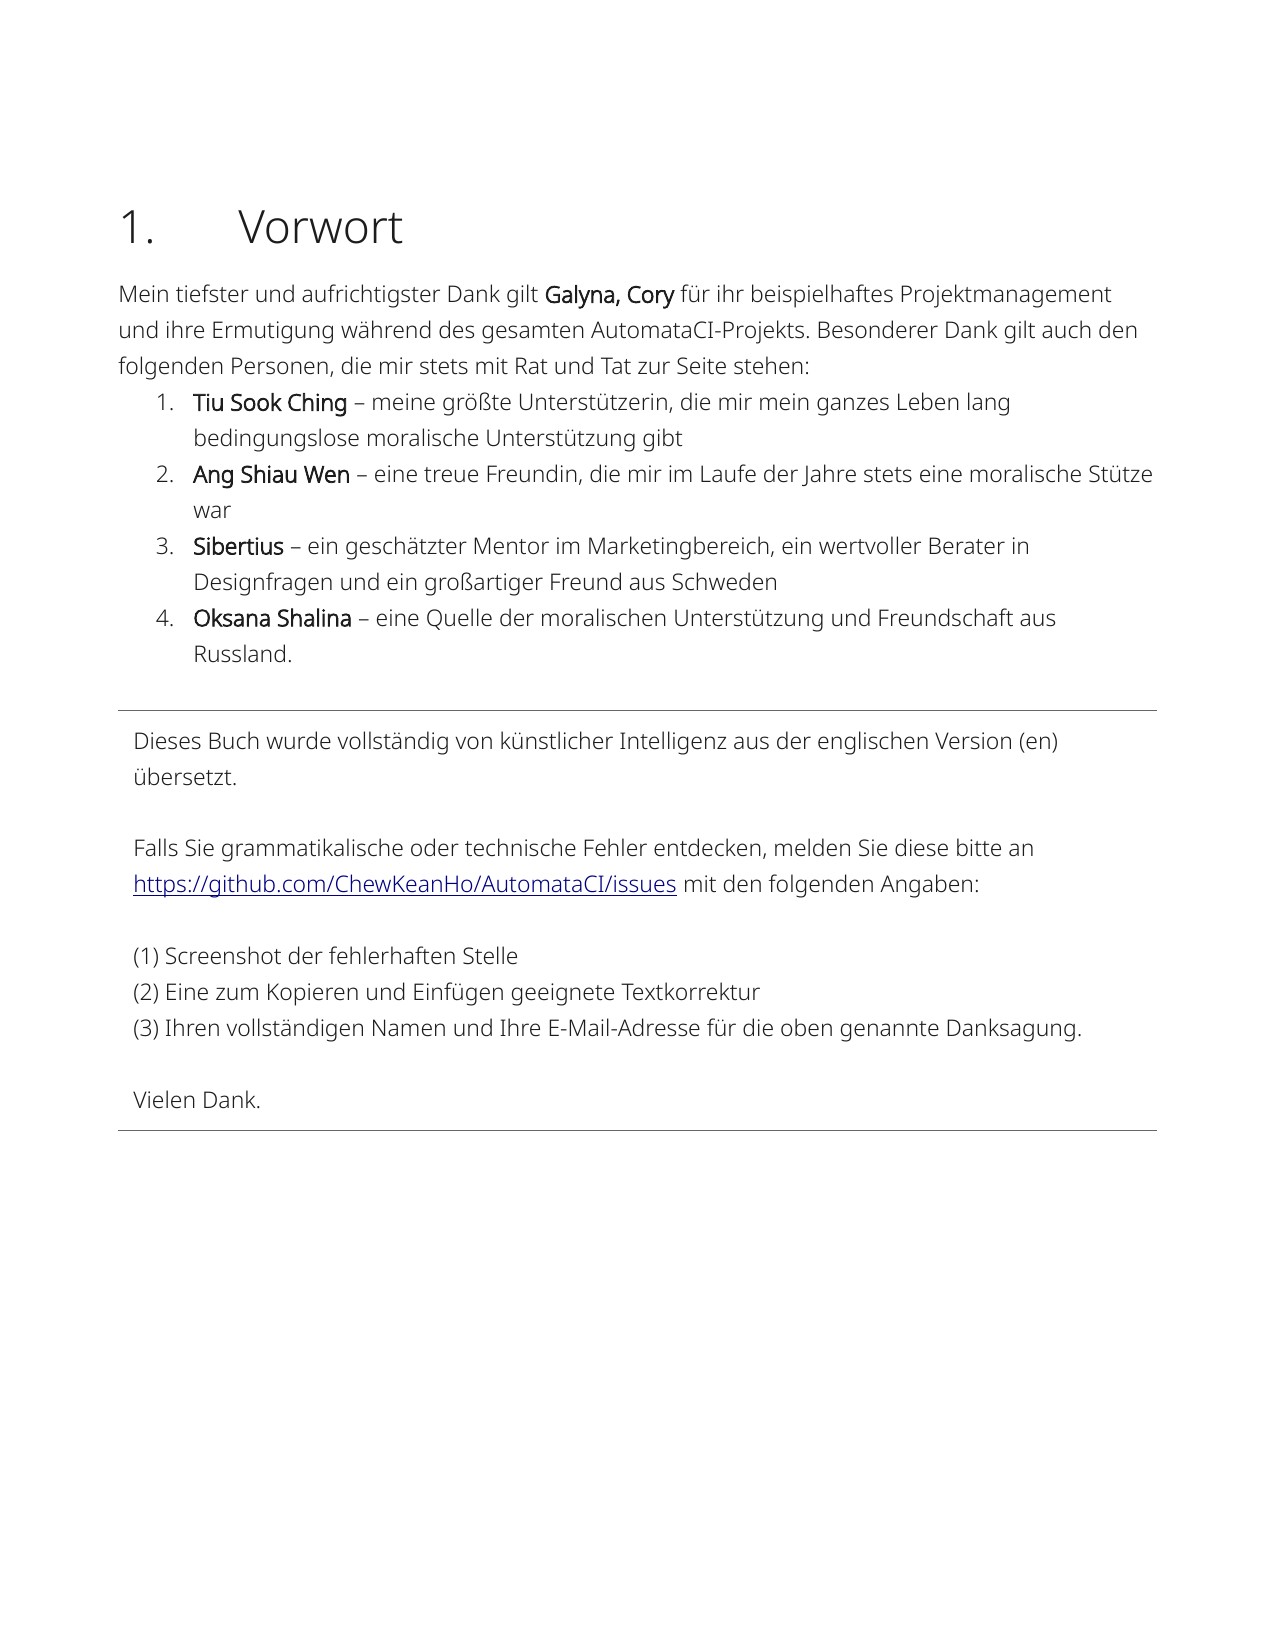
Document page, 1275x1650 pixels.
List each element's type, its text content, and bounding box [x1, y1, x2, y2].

text Dieses Buch wurde vollständig von künstlicher Intelligenz aus der englischen Version (en) übersetzt. [118, 711, 1157, 792]
text (2) Eine zum Kopieren und Einfügen geeignete Textkorrektur [118, 961, 1157, 997]
subtitle Vorwort [118, 194, 1157, 257]
text Vielen Dank. [118, 1069, 1157, 1130]
text (1) Screenshot der fehlerhaften Stelle [118, 925, 1157, 961]
list Sibertius – ein geschätzter Mentor im Marketingbereich, ein wertvoller Berater in Designfragen und ein großartiger Freund aus Schweden [156, 530, 1157, 597]
text Falls Sie grammatikalische oder technische Fehler entdecken, melden Sie diese bitte an https://github.com/ChewKeanHo/AutomataCI/issues mit den folgenden Angaben: [118, 817, 1157, 899]
text (3) Ihren vollständigen Namen und Ihre E-Mail-Adresse für die oben genannte Danksagung. [118, 997, 1157, 1043]
list Ang Shiau Wen – eine treue Freundin, die mir im Laufe der Jahre stets eine moralische Stütze war [156, 458, 1157, 525]
list Oksana Shalina – eine Quelle der moralischen Unterstützung und Freundschaft aus Russland. [156, 602, 1157, 669]
text Mein tiefster und aufrichtigster Dank gilt Galyna, Cory für ihr beispielhaftes Projektmanagement und ihre Ermutigung während des gesamten AutomataCI-Projekts. Besonderer Dank gilt auch den folgenden Personen, die mir stets mit Rat und Tat zur Seite stehen: [118, 278, 1157, 381]
list Tiu Sook Ching – meine größte Unterstützerin, die mir mein ganzes Leben lang bedingungslose moralische Unterstützung gibt [156, 386, 1157, 453]
